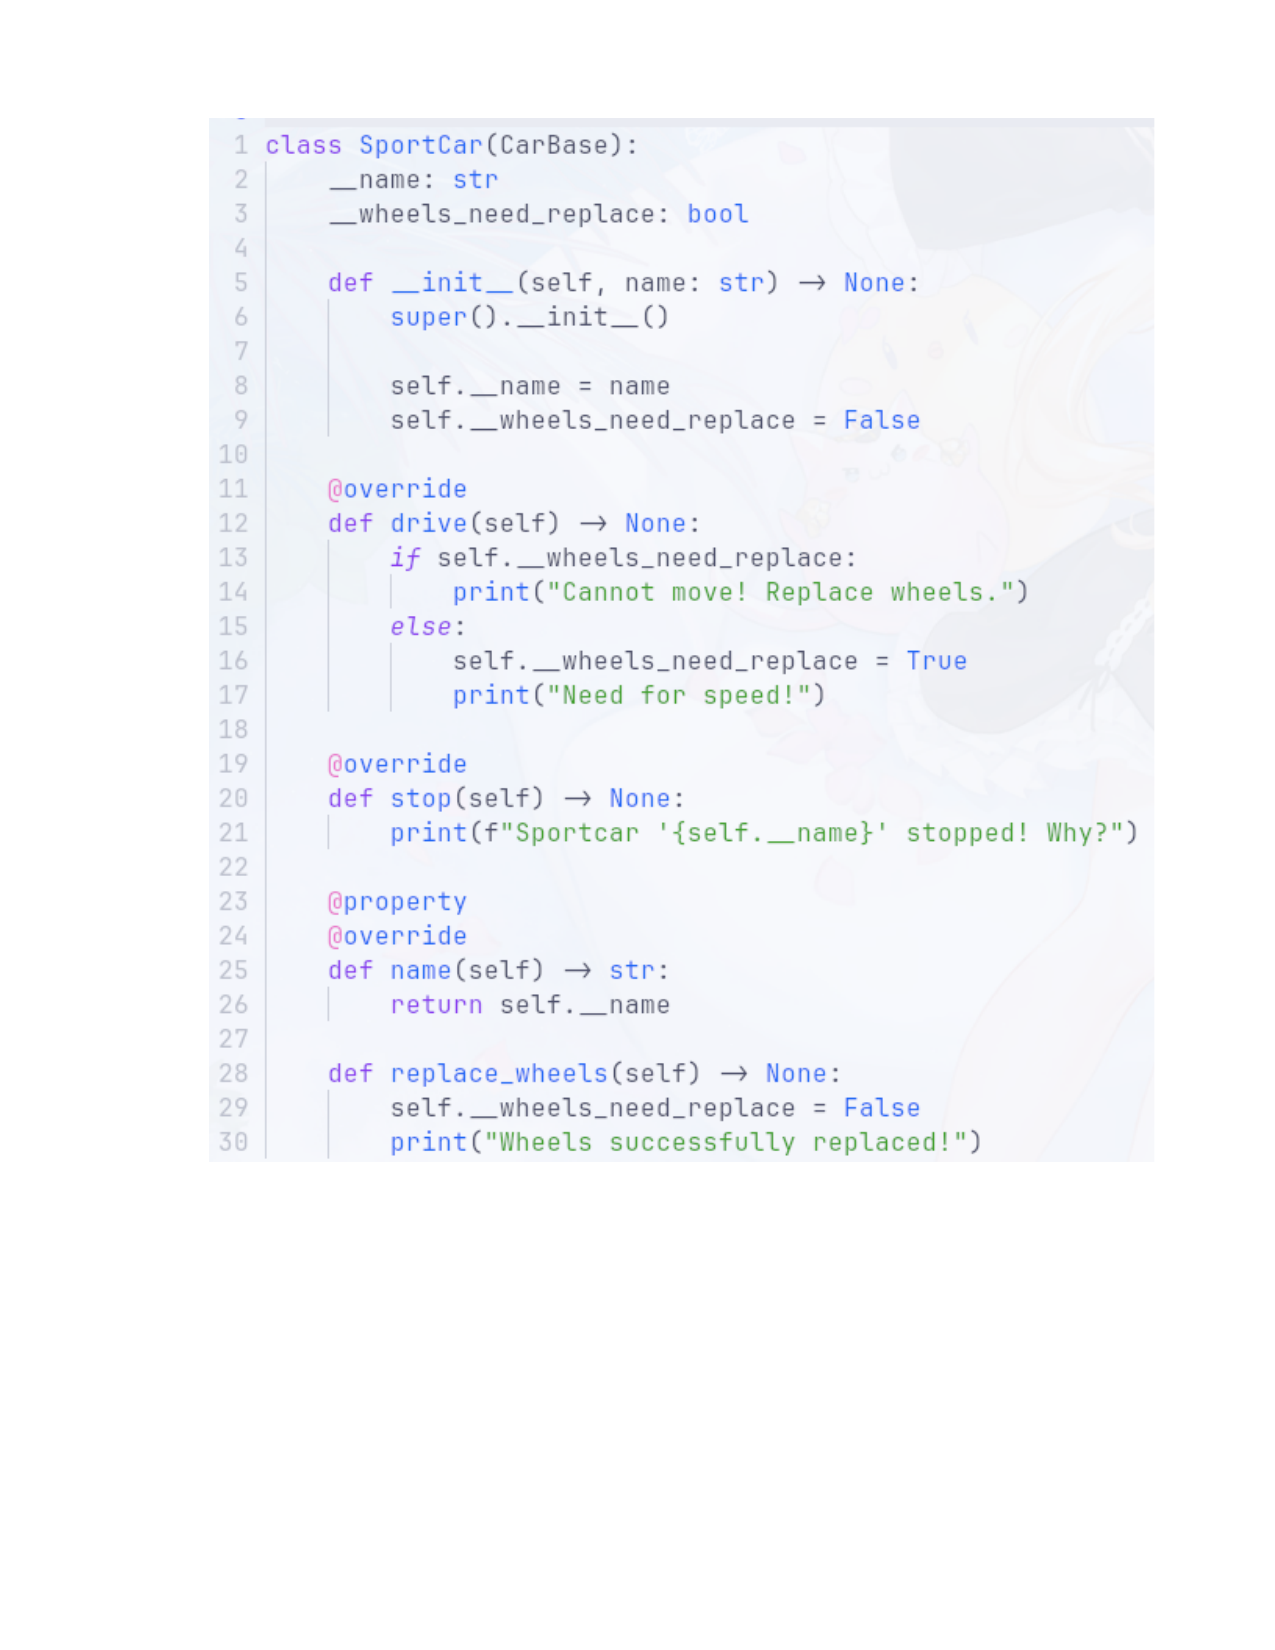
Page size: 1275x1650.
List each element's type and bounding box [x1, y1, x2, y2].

picture [209, 118, 1155, 1162]
